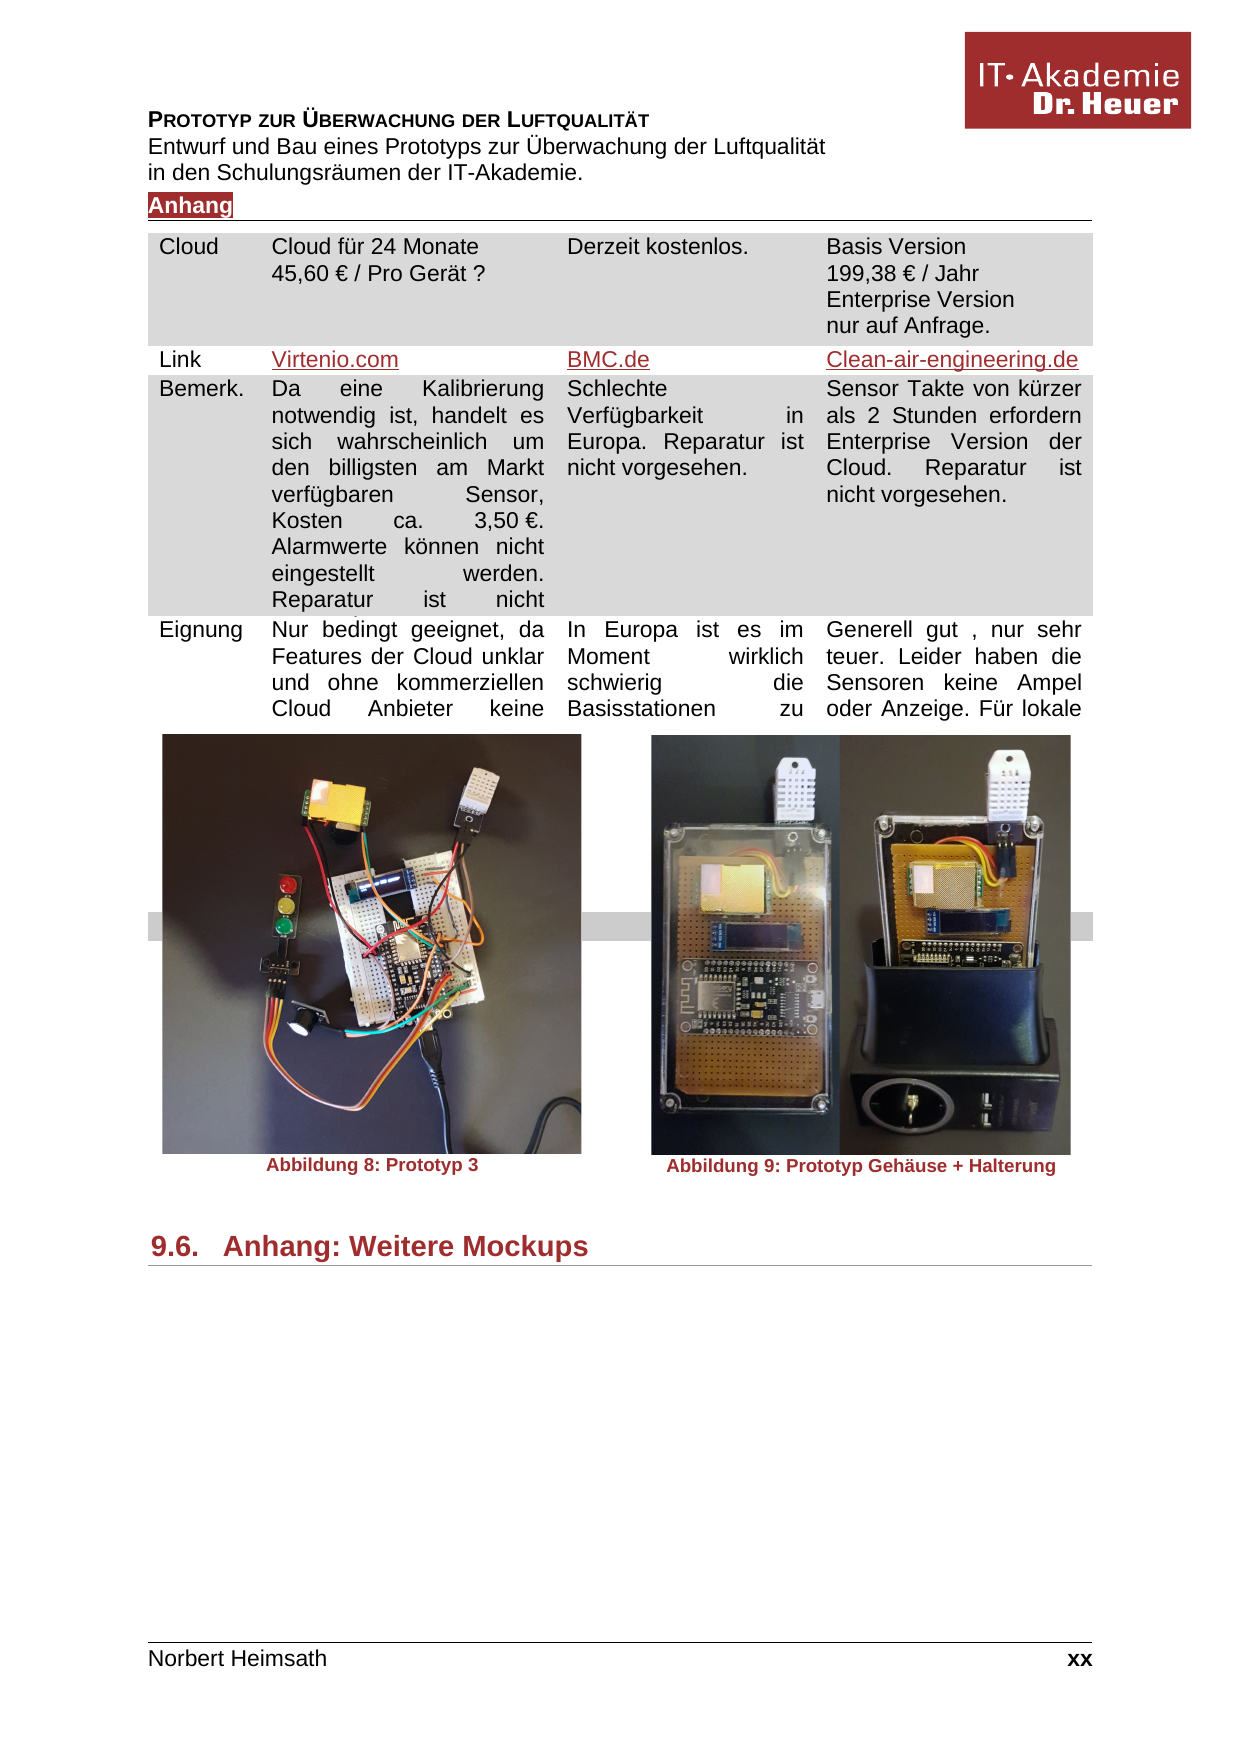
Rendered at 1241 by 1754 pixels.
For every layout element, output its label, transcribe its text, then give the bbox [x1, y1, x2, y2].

table_cell Bemerk. [148, 375, 260, 616]
table_cell Link [148, 346, 260, 375]
table_cell Basis Version 199,38 € / Jahr Enterprise Version nur auf Anfrage. [815, 233, 1093, 346]
picture [651, 735, 1071, 1155]
table_cell In Europa ist es im Moment wirklich schwierig die Basisstationen zu erhalten damit ist dieses System für den Einsatz hier nur bedingt brauchbar. [556, 616, 815, 912]
table_cell Cloud [148, 233, 260, 346]
picture [162, 734, 582, 1154]
table_cell Nur bedingt geeignet, da Features der Cloud unklar und ohne kommerziellen Cloud Anbieter keine zentrale Datenerfassung. Kalibrierung ist notwendig also ist in regelmäßigen Abständen mit manuellen Wartungsarbeiten zu rechnen. [260, 616, 556, 734]
table_cell Ca. 350 € (Dollarkurs) [582, 912, 651, 941]
table_cell Generell gut , nur sehr teuer. Leider haben die Sensoren keine Ampel oder Anzeige. Für lokale Datenerfassung ist immer die Enterprise version der Cloud Software erforderlich, diese kann dann aber auch lokal installiert werden. Preis leider nur auf Anfrage. [815, 616, 1093, 912]
table_cell Clean-air-engineering.de [815, 346, 1093, 375]
table_cell BMC.de [556, 346, 815, 375]
text Abbildung 9: Prototyp Gehäuse + Halterung [651, 1155, 1071, 1176]
table_cell Schlechte Verfügbarkeit in Europa. Reparatur ist nicht vorgesehen. [556, 375, 815, 616]
table_cell Eignung [148, 616, 260, 912]
text Abbildung 8: Prototyp 3 [162, 1154, 582, 1176]
table_cell Cloud für 24 Monate 45,60 € / Pro Gerät ? [260, 233, 556, 346]
table_cell Derzeit kostenlos. [556, 233, 815, 346]
table_cell Virtenio.com [260, 346, 556, 375]
subtitle Anhang: Weitere Mockups [148, 1226, 1092, 1265]
table_cell 458,15 € [1071, 912, 1093, 941]
table_cell Basis [148, 912, 162, 941]
table_cell Da eine Kalibrierung notwendig ist, handelt es sich wahrscheinlich um den billigsten am Markt verfügbaren Sensor, Kosten ca. 3,50 €. Alarmwerte können nicht eingestellt werden. Reparatur ist nicht vorgesehen. [260, 375, 556, 616]
table_cell Sensor Takte von kürzer als 2 Stunden erfordern Enterprise Version der Cloud. Reparatur ist nicht vorgesehen. [815, 375, 1093, 616]
